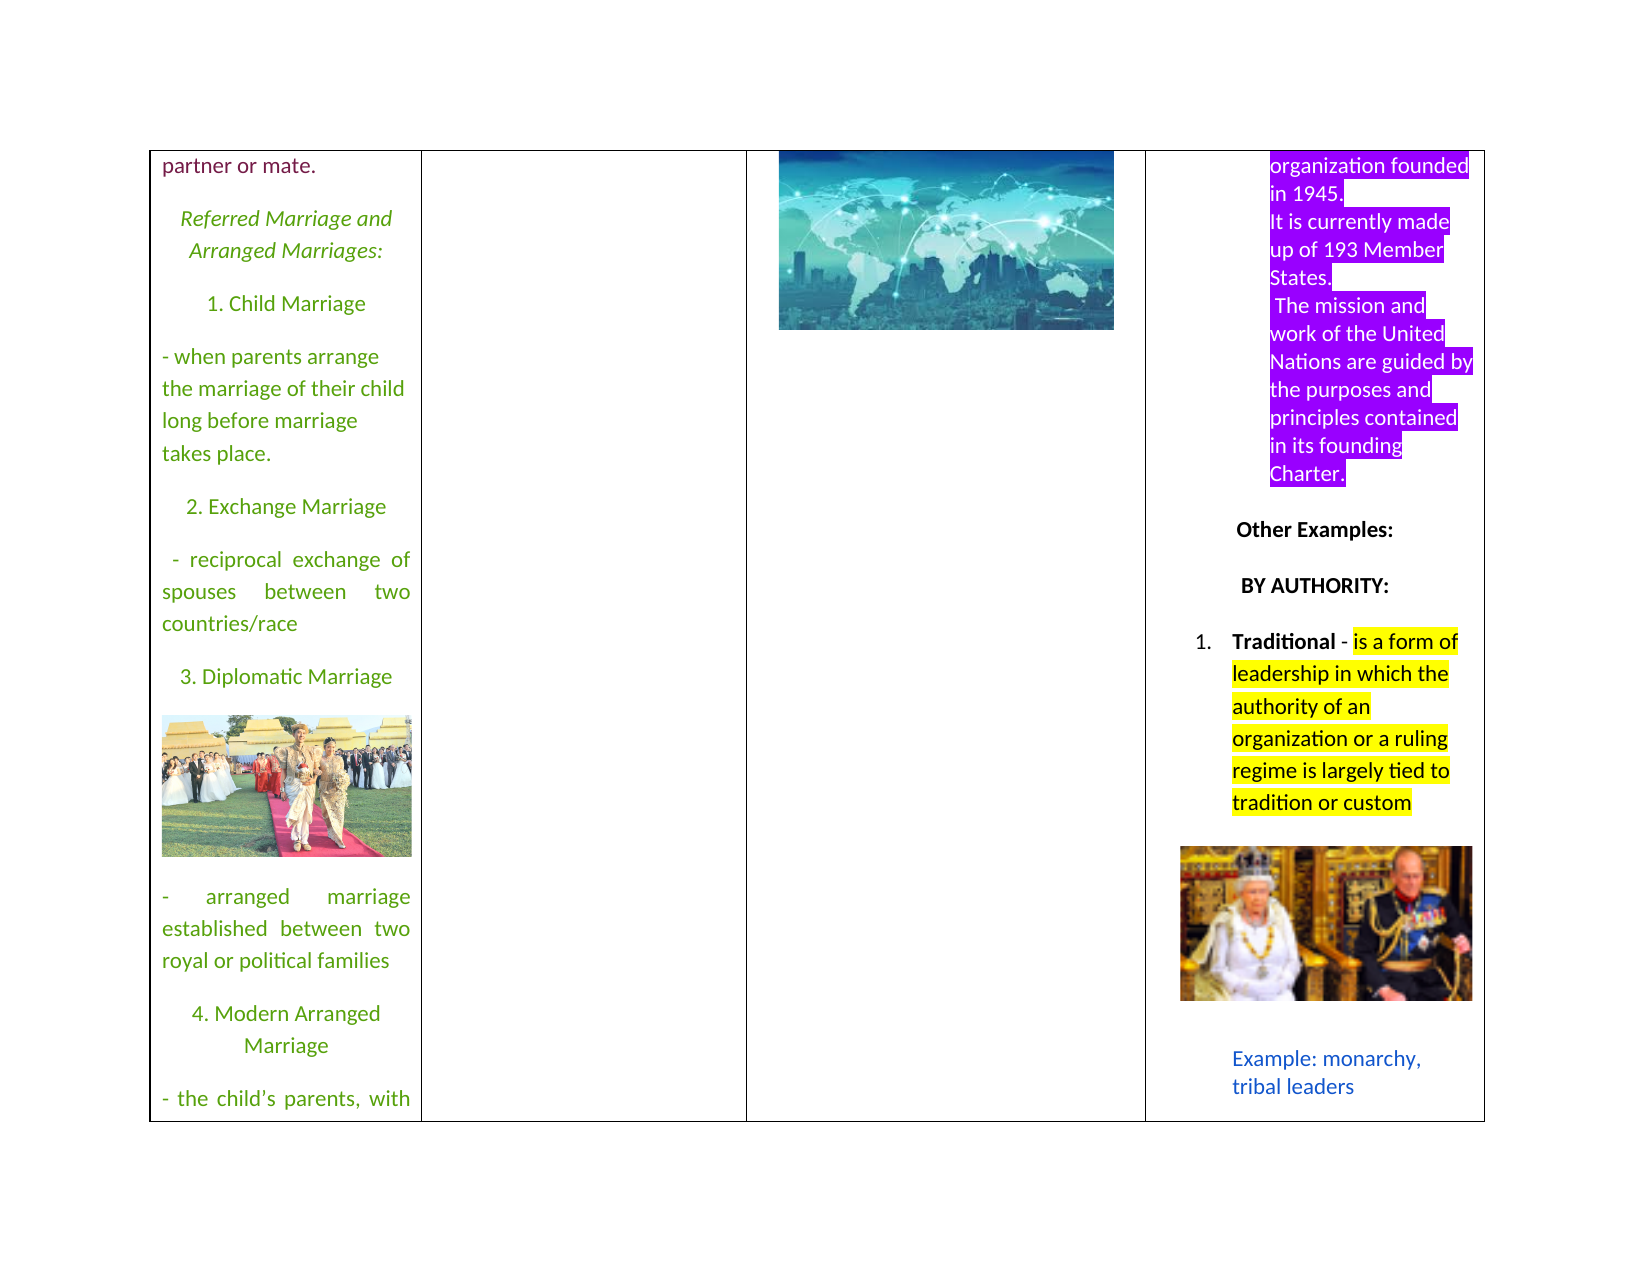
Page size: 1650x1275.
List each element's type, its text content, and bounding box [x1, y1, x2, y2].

table_cell organization founded in 1945. It is currently made up of 193 Member States. The mission and work of the United Nations are guided by the purposes and principles contained in its founding Charter. Other Examples: BY AUTHORITY: Traditional - is a form of leadership in which the authority of an organization or a ruling regime is largely tied to tradition or custom Example: monarchy, tribal leaders [1146, 151, 1484, 1121]
picture [161, 715, 412, 857]
table_cell [422, 151, 746, 1121]
table_cell By kinship (relatedness): By blood (consanguineal) - also known as Consanguineal kinship - considered as the most basic and general form of relations Ex. relationship between siblings, nieces/nephews, aunts/uncles, parents and their children, etc. By law (affinal kinship) - In law, affinity is the kinship relationship created or that exists between two people as a result of someone's marriage. - In law, affinity may be relevant in relation to prohibitions on incestuous sexual relations. Ex. In Michigan, sexual contact between persons related by blood is chargeable as criminal sexual conduct. Maranao By Ritual: 1. Compadrazgo - ritualized form of co-parenthood or family. Ex. Baptism, Confirmation, Marriage By Marriage: Endogamy - marriage within local community, clan or tribe Exogamy - required to marry outside their own group, community, or social classes. Polygamy - the practice of having more than one partner or sexual mate. > Polygyny - a man has multiple female partners or mates. > Polyandry - a woman has multiple male partners and mates. Monogamy - “one union“. Refers to the marriage or sexual partnering custom or practice where an individual has only one partner or mate. Referred Marriage and Arranged Marriages: 1. Child Marriage - when parents arrange the marriage of their child long before marriage takes place. 2. Exchange Marriage - reciprocal exchange of spouses between two countries/race 3. Diplomatic Marriage - arranged marriage established between two royal or political families 4. Modern Arranged Marriage - the child’s parents, with consent of the child, choose from several possible mates. By Family: 1. Nuclear Family - type of family group consisting of two parents and their children. 2. Extended Family - a family which extends beyond the nuclear family to include grandparents and other relatives. 3. Blended Family - type of family where the parents have a child/ren from previous marital relationships (Complex Family) By Preferred Residence/Household: Patrilocal - occurs when married couples stay in the house of the husband’s relatives or near the husband’s kin Matrilocal - happens when the couples live with the wife’s relatives or near the wife’s kin Biolocal - happens when the newly-wed couple stay with the husband’s relatives and the wife’s kin alternately Neolocal - living or located away from both husband’s and the wife’s relatives. By Descent and Lineage Descent - a biological relationship that often refers to an individual’s child or offspring or his/her parents and ancestry Lineage - direct descent from an ancestor; ancestry or pedigree. The line descendants of a particular ancestor or family Unilineal - tracing descent either exclusively in the side of the mother or the father. Patrilineal -those that connect generations through the father’s line. -VINACE SALAZAR. Matrilineal -is the tracing of kinship through the female line. -JIBRAEL MOHAMMAD Bilateral - a family arrangement where descent and inheritance are passed equally through both parents. -Kishia Mendoza [151, 151, 421, 1121]
table_cell By business organizations: sole proprietorship- owned and run by one individual who receives all profits and has unlimited responsibility for all losses. -no legal distinction between the owner and the business entity. -owners do not necessarily need to be alone, they can employ other people. partnership- is an arrangement between two or more people to oversee business operations and share its profits and liabilities. -The partners in a partnership may be individuals, businesses, interest-based organizations, schools, governments or combinations. cooperatives - an autonomous association of persons united voluntarily to meet their common economic, social, and cultural needs aspirations through a jointly-owned enterprise. - democratically owned by their members, with each member having one vote in electing the board of directors. corporations - is a business entity that is owned by shareholder(s), who elect a board of directors to oversee the organization’s activities Meanings: National -may refer to the goods and services which a country is able to produce at any given time using all the natural, human and capital resources available to it. Transnational - is an extending or operating across national; boundaries; - it is a multinational company Multinational - includes or involves several countries or individuals of several nationalities; - it is a company operating in several countries. [747, 151, 1145, 1121]
picture [778, 151, 1114, 330]
picture [1180, 846, 1473, 1001]
